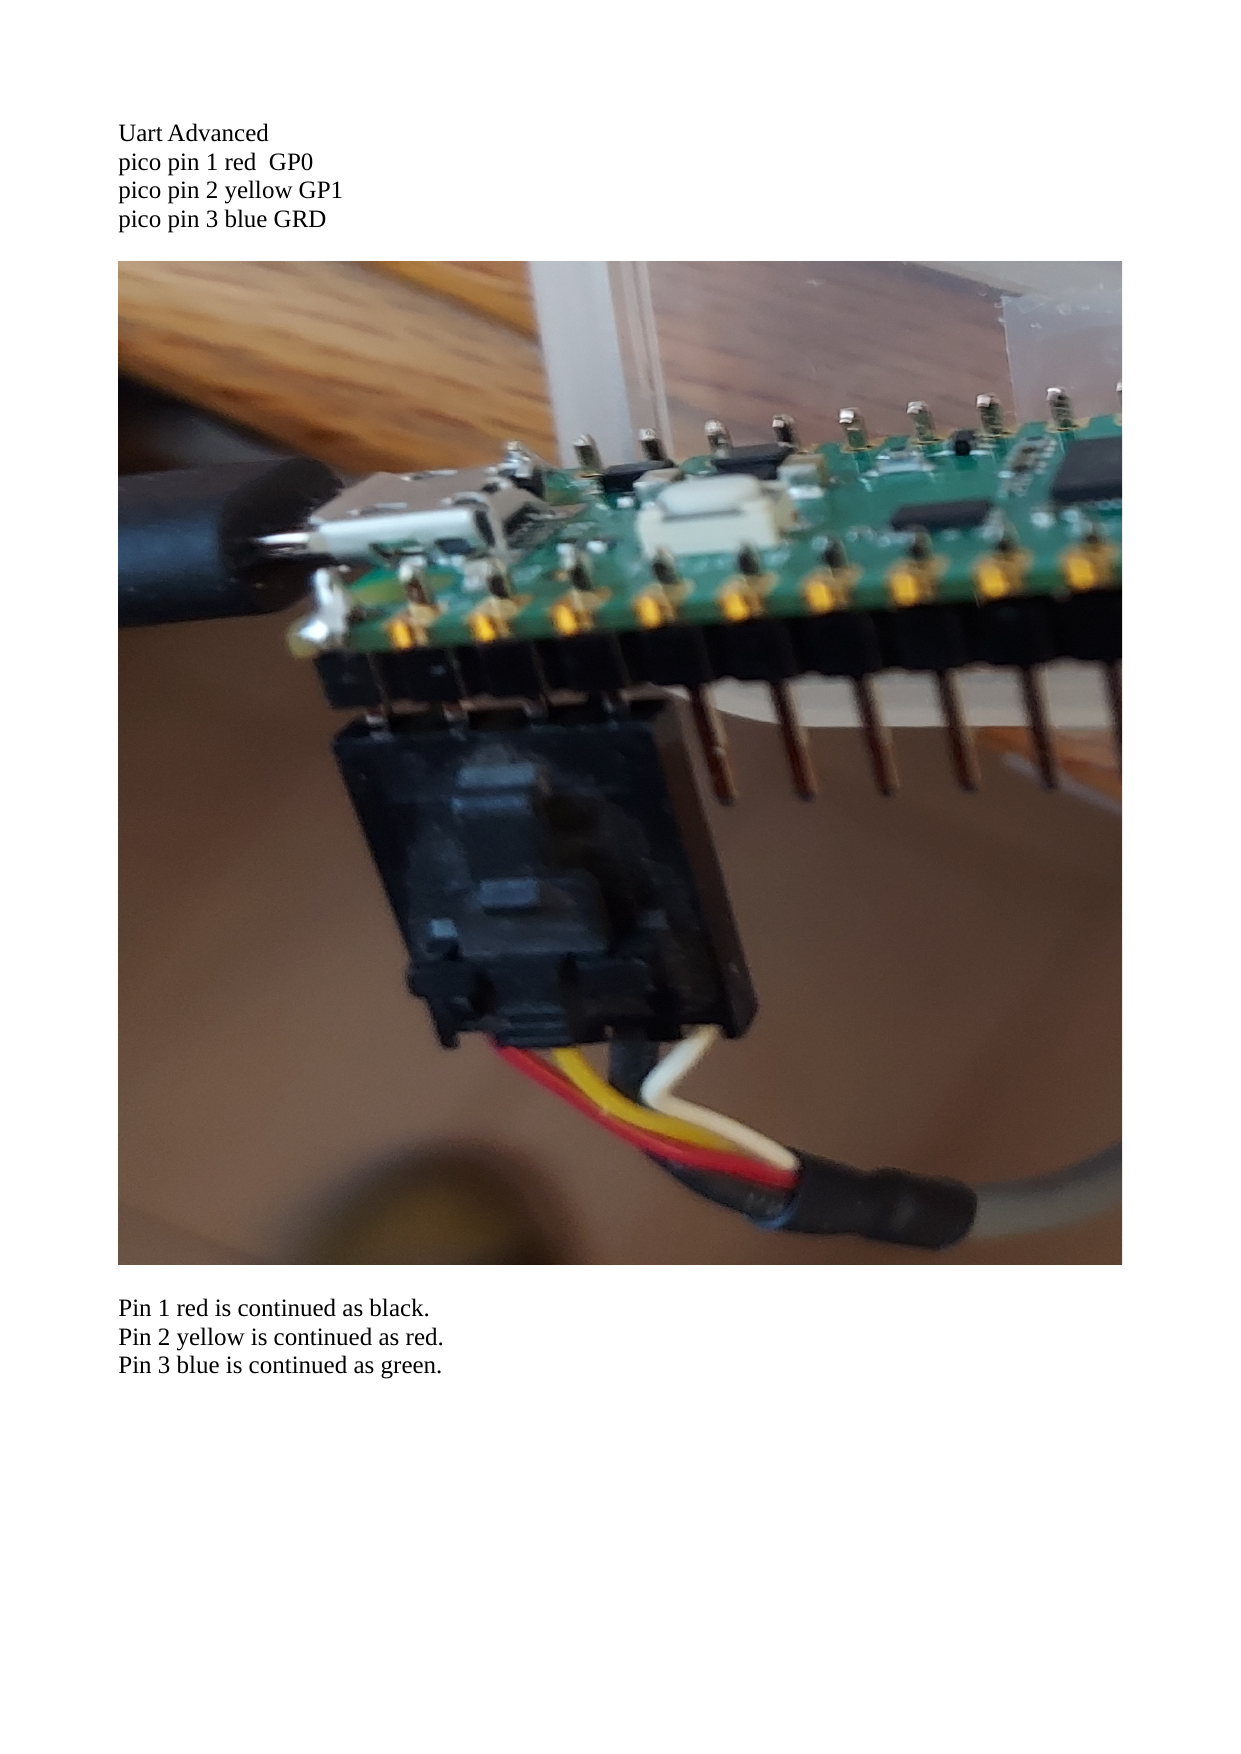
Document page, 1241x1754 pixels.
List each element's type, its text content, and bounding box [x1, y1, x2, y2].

text Pin 3 blue is continued as green. [118, 1350, 1122, 1379]
text pico pin 1 red GP0 [118, 147, 1122, 176]
text pico pin 2 yellow GP1 [118, 176, 1122, 204]
text Pin 2 yellow is continued as red. [118, 1322, 1122, 1350]
picture [118, 261, 1123, 1265]
text Pin 1 red is continued as black. [118, 1293, 1122, 1322]
text pico pin 3 blue GRD [118, 204, 1122, 233]
text Uart Advanced [118, 118, 1122, 147]
